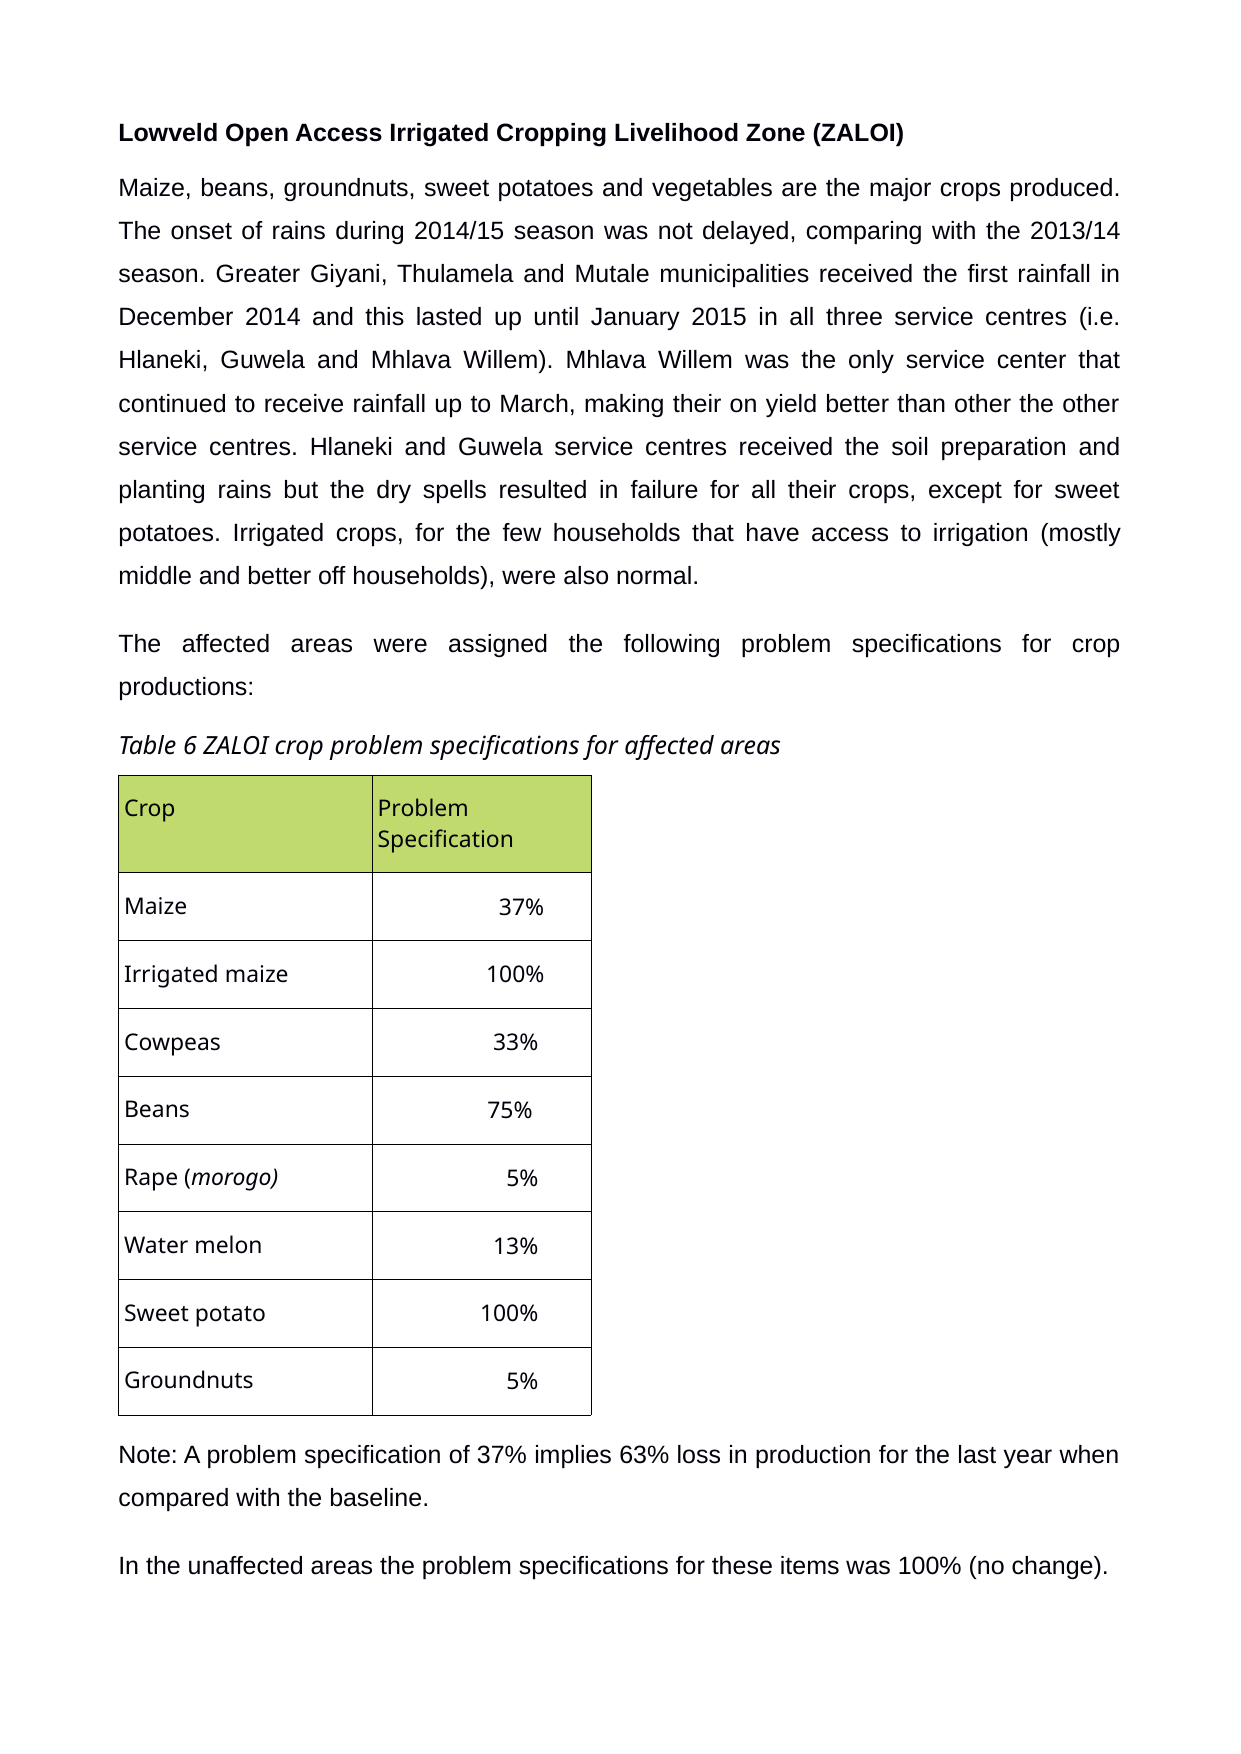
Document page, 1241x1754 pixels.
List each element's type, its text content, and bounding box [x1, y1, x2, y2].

table_cell Groundnuts [119, 1348, 372, 1415]
table_cell 100% [373, 1280, 591, 1347]
text Note: A problem specification of 37% implies 63% loss in production for the last year when compared with the baseline. [118, 1440, 1122, 1512]
table_cell 5% [373, 1145, 591, 1211]
table_cell Beans [119, 1077, 372, 1143]
text The affected areas were assigned the following problem specifications for crop productions: [118, 629, 1122, 701]
table_cell 13% [373, 1212, 591, 1279]
table_cell 37% [373, 873, 591, 940]
table_cell Maize [119, 873, 372, 940]
table_cell Water melon [119, 1212, 372, 1279]
table_cell Sweet potato [119, 1280, 372, 1347]
table_cell Irrigated maize [119, 941, 372, 1008]
table_cell 75% [373, 1077, 591, 1143]
table_cell 5% [373, 1348, 591, 1415]
table_cell 33% [373, 1009, 591, 1076]
text Table 6 ZALOI crop problem specifications for affected areas [118, 728, 1122, 762]
table_cell Rape (morogo) [119, 1145, 372, 1211]
table_header Crop [119, 776, 372, 872]
table_header Problem Specification [373, 776, 591, 872]
table_cell Cowpeas [119, 1009, 372, 1076]
text In the unaffected areas the problem specifications for these items was 100% (no change). [118, 1551, 1122, 1580]
table_cell 100% [373, 941, 591, 1008]
text Maize, beans, groundnuts, sweet potatoes and vegetables are the major crops produced. The onset of rains during 2014/15 season was not delayed, comparing with the 2013/14 season. Greater Giyani, Thulamela and Mutale municipalities received the first rainfall in December 2014 and this lasted up until January 2015 in all three service centres (i.e. Hlaneki, Guwela and Mhlava Willem). Mhlava Willem was the only service center that continued to receive rainfall up to March, making their on yield better than other the other service centres. Hlaneki and Guwela service centres received the soil preparation and planting rains but the dry spells resulted in failure for all their crops, except for sweet potatoes. Irrigated crops, for the few households that have access to irrigation (mostly middle and better off households), were also normal. [118, 173, 1122, 590]
text Lowveld Open Access Irrigated Cropping Livelihood Zone (ZALOI) [118, 118, 1122, 147]
